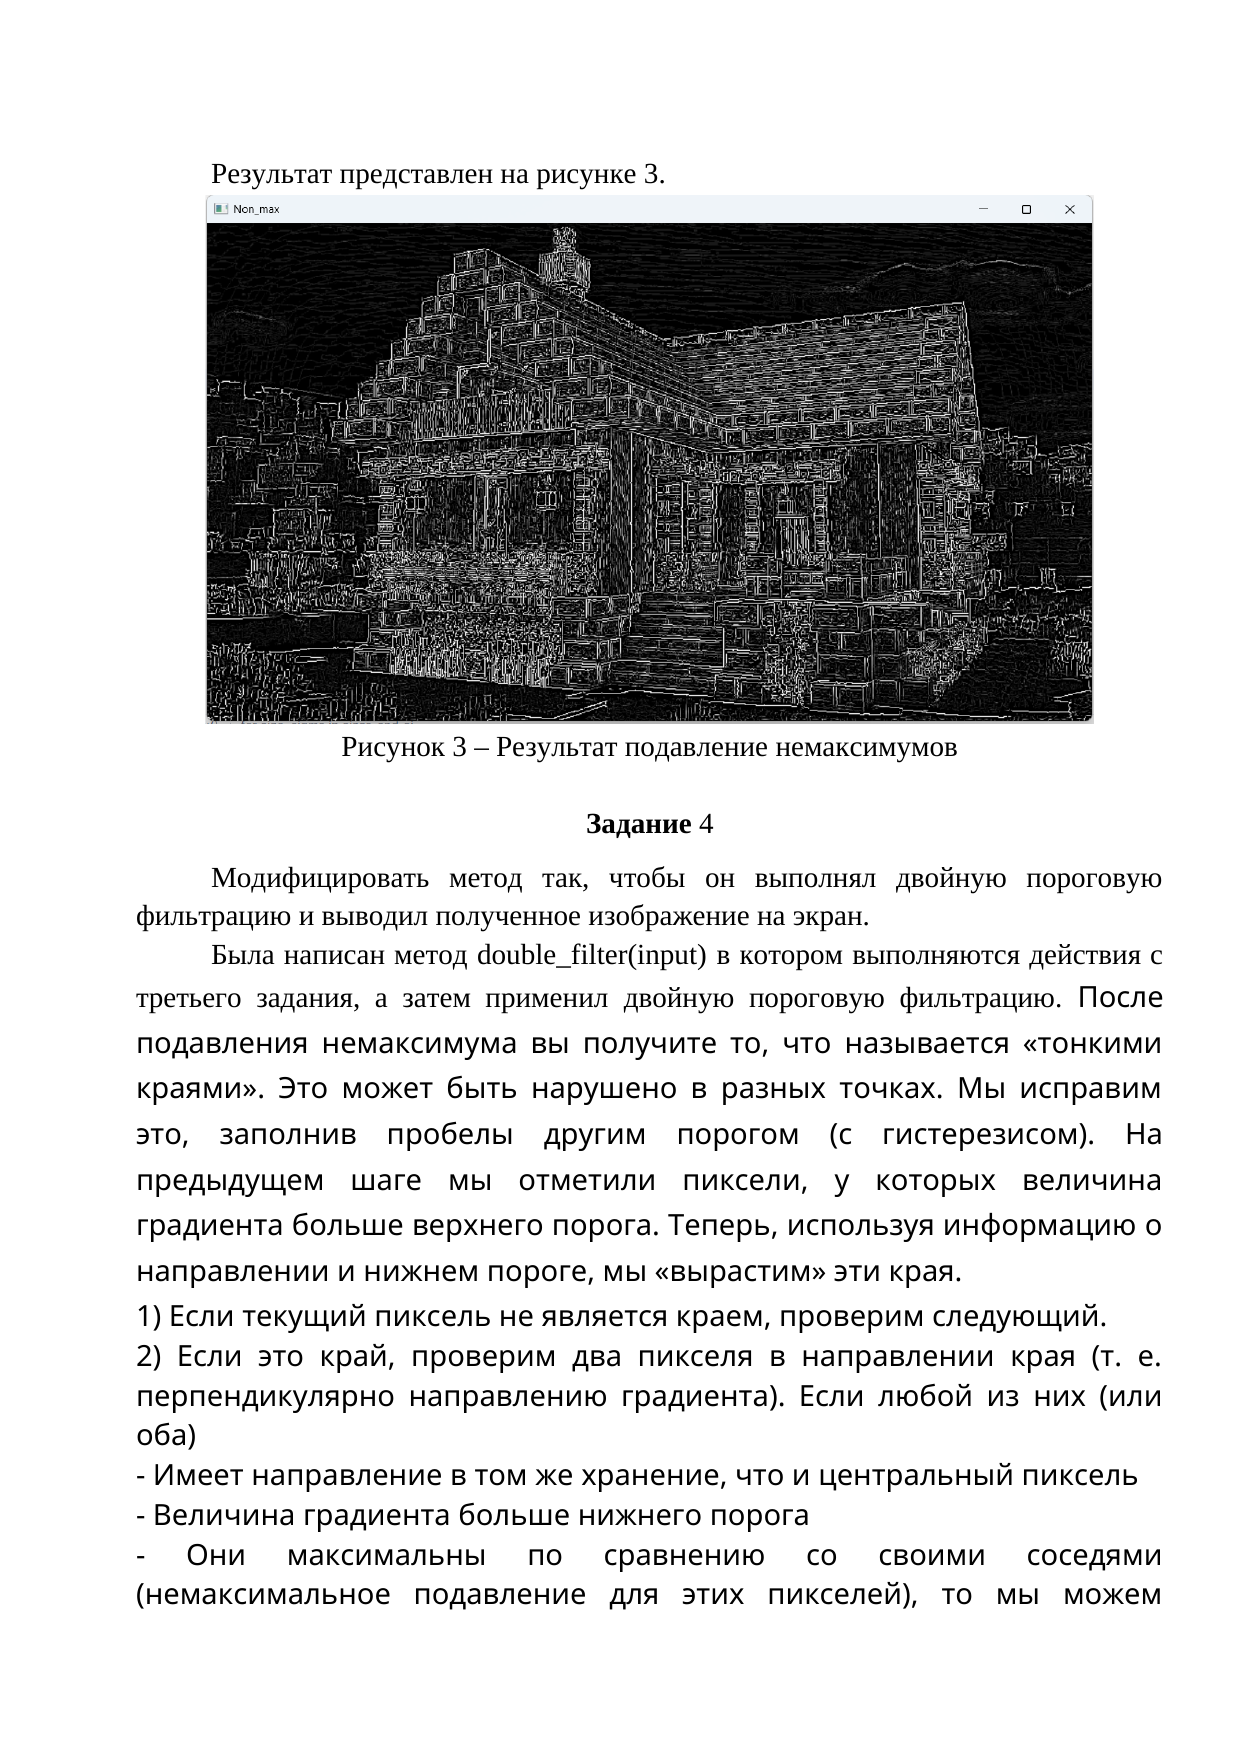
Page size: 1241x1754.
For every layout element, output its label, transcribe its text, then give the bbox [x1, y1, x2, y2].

text - Величина градиента больше нижнего порога [136, 1494, 1163, 1534]
text - Они максимальны по сравнению со своими соседями (немаксимальное подавление для этих пикселей), то мы можем [136, 1534, 1163, 1613]
text 1) Если текущий пиксель не является краем, проверим следующий. [136, 1296, 1163, 1335]
text Была написан метод double_filter(input) в котором выполняются действия с третьего задания, а затем применил двойную пороговую фильтрацию. После подавления немаксимума вы получите то, что называется «тонкими краями». Это может быть нарушено в разных точках. Мы исправим это, заполнив пробелы другим порогом (с гистерезисом). На предыдущем шаге мы отметили пиксели, у которых величина градиента больше верхнего порога. Теперь, используя информацию о направлении и нижнем пороге, мы «вырастим» эти края. [136, 937, 1163, 1290]
text Результат представлен на рисунке 3. [136, 157, 1163, 190]
text - Имеет направление в том же хранение, что и центральный пиксель [136, 1454, 1163, 1494]
text 2) Если это край, проверим два пикселя в направлении края (т. е. перпендикулярно направлению градиента). Если любой из них (или оба) [136, 1335, 1163, 1454]
text Модифицировать метод так, чтобы он выполнял двойную пороговую фильтрацию и выводил полученное изображение на экран. [136, 860, 1163, 932]
text Задание 4 [136, 806, 1163, 840]
text Рисунок 3 – Результат подавление немаксимумов [136, 729, 1163, 763]
